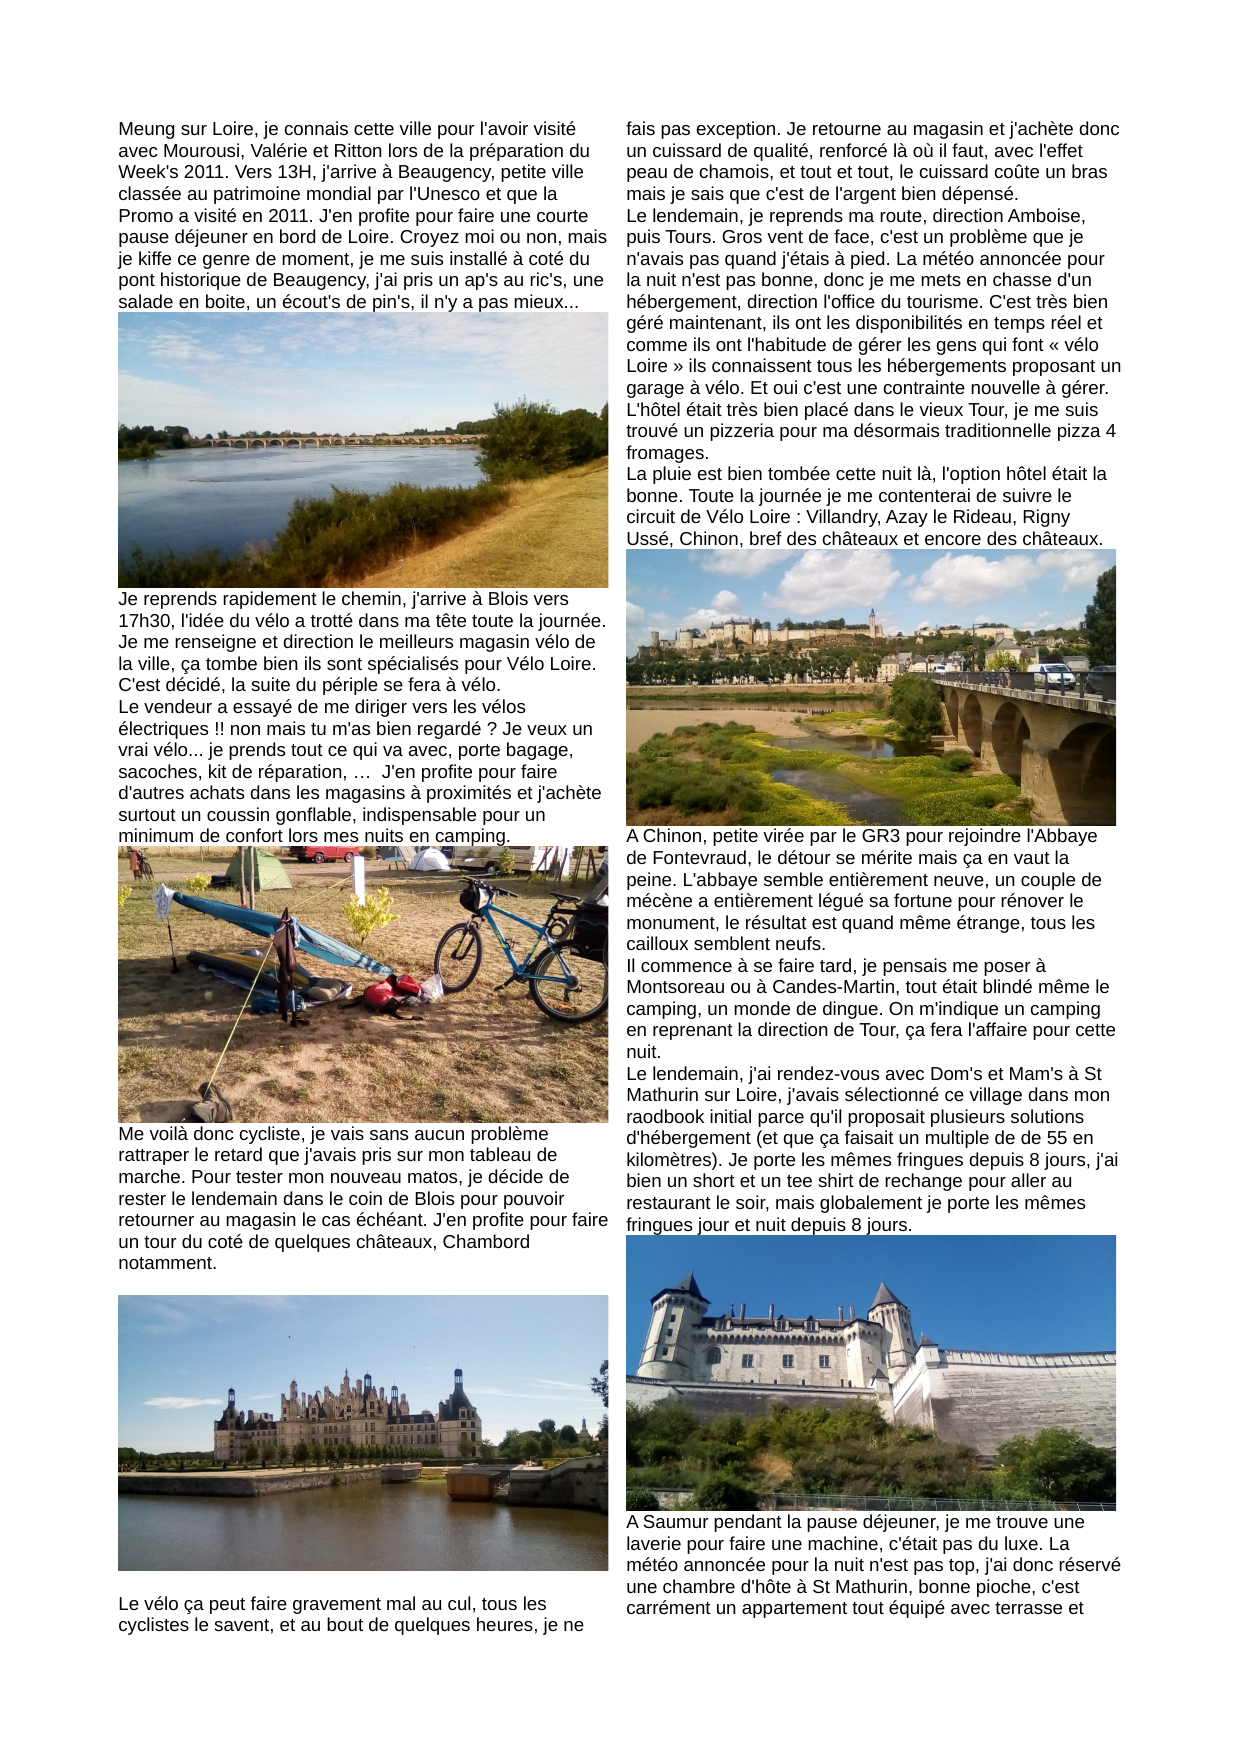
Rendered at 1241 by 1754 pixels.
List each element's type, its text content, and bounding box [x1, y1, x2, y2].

picture [118, 846, 609, 1123]
picture [118, 1295, 609, 1571]
text Je reprends rapidement le chemin, j'arrive à Blois vers 17h30, l'idée du vélo a trotté dans ma tête toute la journée. Je me renseigne et direction le meilleurs magasin vélo de la ville, ça tombe bien ils sont spécialisés pour Vélo Loire. C'est décidé, la suite du périple se fera à vélo. [118, 588, 614, 696]
text A Chinon, petite virée par le GR3 pour rejoindre l'Abbaye de Fontevraud, le détour se mérite mais ça en vaut la peine. L'abbaye semble entièrement neuve, un couple de mécène a entièrement légué sa fortune pour rénover le monument, le résultat est quand même étrange, tous les cailloux semblent neufs. [626, 825, 1122, 954]
text Le lendemain, j'ai rendez-vous avec Dom's et Mam's à St Mathurin sur Loire, j'avais sélectionné ce village dans mon raodbook initial parce qu'il proposait plusieurs solutions d'hébergement (et que ça faisait un multiple de de 55 en kilomètres). Je porte les mêmes fringues depuis 8 jours, j'ai bien un short et un tee shirt de rechange pour aller au restaurant le soir, mais globalement je porte les mêmes fringues jour et nuit depuis 8 jours. [626, 1062, 1122, 1235]
text fais pas exception. Je retourne au magasin et j'achète donc un cuissard de qualité, renforcé là où il faut, avec l'effet peau de chamois, et tout et tout, le cuissard coûte un bras mais je sais que c'est de l'argent bien dépensé. [626, 118, 1122, 204]
text La pluie est bien tombée cette nuit là, l'option hôtel était la bonne. Toute la journée je me contenterai de suivre le circuit de Vélo Loire : Villandry, Azay le Rideau, Rigny Ussé, Chinon, bref des châteaux et encore des châteaux. [626, 463, 1122, 549]
text Le vendeur a essayé de me diriger vers les vélos électriques !! non mais tu m'as bien regardé ? Je veux un vrai vélo... je prends tout ce qui va avec, porte bagage, sacoches, kit de réparation, … J'en profite pour faire d'autres achats dans les magasins à proximités et j'achète surtout un coussin gonflable, indispensable pour un minimum de confort lors mes nuits en camping. [118, 696, 614, 847]
text Me voilà donc cycliste, je vais sans aucun problème rattraper le retard que j'avais pris sur mon tableau de marche. Pour tester mon nouveau matos, je décide de rester le lendemain dans le coin de Blois pour pouvoir retourner au magasin le cas échéant. J'en profite pour faire un tour du coté de quelques châteaux, Chambord notamment. [118, 1123, 614, 1273]
text Le lendemain, je reprends ma route, direction Amboise, puis Tours. Gros vent de face, c'est un problème que je n'avais pas quand j'étais à pied. La météo annoncée pour la nuit n'est pas bonne, donc je me mets en chasse d'un hébergement, direction l'office du tourisme. C'est très bien géré maintenant, ils ont les disponibilités en temps réel et comme ils ont l'habitude de gérer les gens qui font « vélo Loire » ils connaissent tous les hébergements proposant un garage à vélo. Et oui c'est une contrainte nouvelle à gérer. L'hôtel était très bien placé dans le vieux Tour, je me suis trouvé un pizzeria pour ma désormais traditionnelle pizza 4 fromages. [626, 204, 1122, 463]
text Il commence à se faire tard, je pensais me poser à Montsoreau ou à Candes-Martin, tout était blindé même le camping, un monde de dingue. On m'indique un camping en reprenant la direction de Tour, ça fera l'affaire pour cette nuit. [626, 954, 1122, 1062]
text Le vélo ça peut faire gravement mal au cul, tous les cyclistes le savent, et au bout de quelques heures, je ne [118, 1592, 614, 1636]
text A Saumur pendant la pause déjeuner, je me trouve une laverie pour faire une machine, c'était pas du luxe. La météo annoncée pour la nuit n'est pas top, j'ai donc réservé une chambre d'hôte à St Mathurin, bonne pioche, c'est carrément un appartement tout équipé avec terrasse et [626, 1511, 1122, 1618]
picture [626, 549, 1117, 826]
picture [626, 1235, 1117, 1511]
text Meung sur Loire, je connais cette ville pour l'avoir visité avec Mourousi, Valérie et Ritton lors de la préparation du Week's 2011. Vers 13H, j'arrive à Beaugency, petite ville classée au patrimoine mondial par l'Unesco et que la Promo a visité en 2011. J'en profite pour faire une courte pause déjeuner en bord de Loire. Croyez moi ou non, mais je kiffe ce genre de moment, je me suis installé à coté du pont historique de Beaugency, j'ai pris un ap's au ric's, une salade en boite, un écout's de pin's, il n'y a pas mieux... [118, 118, 614, 312]
picture [118, 312, 609, 588]
